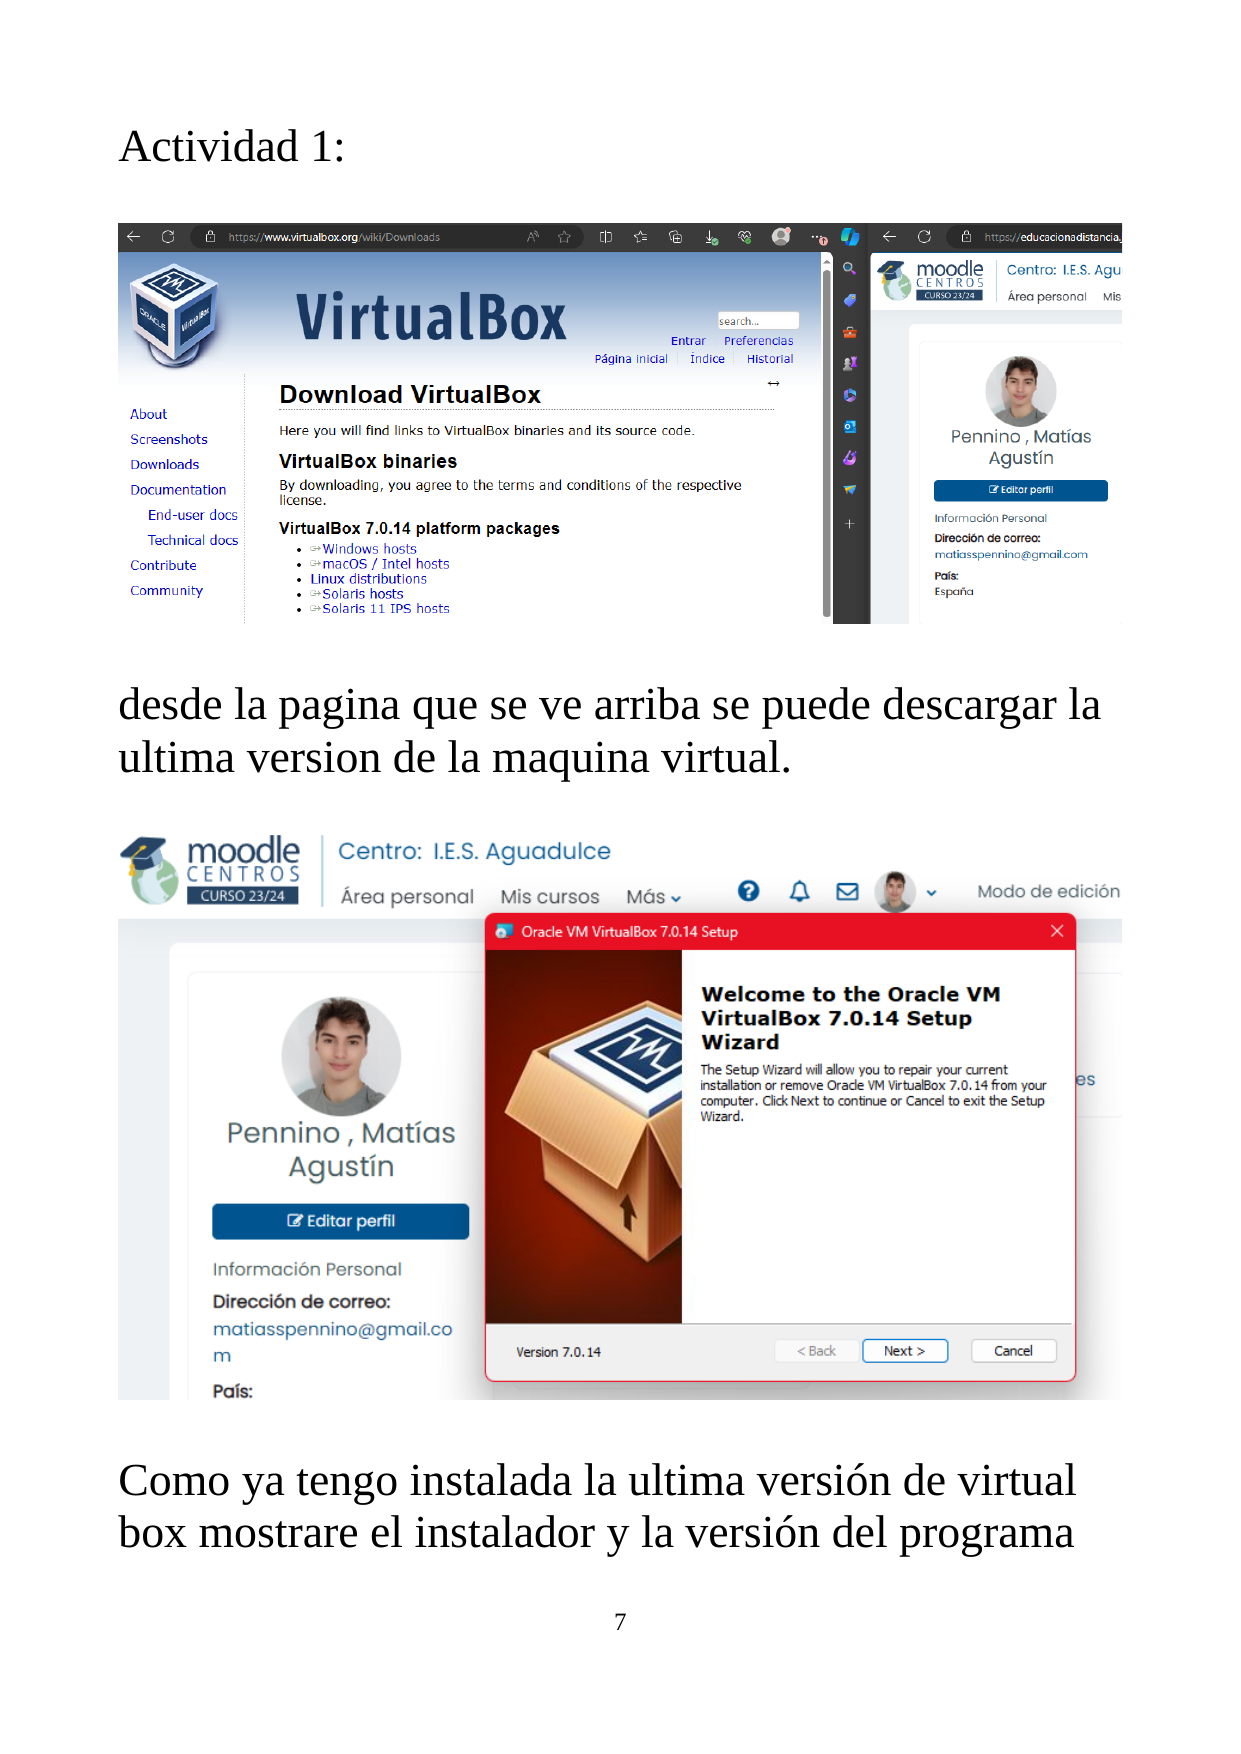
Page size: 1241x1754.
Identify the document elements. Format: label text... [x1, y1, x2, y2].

picture [118, 834, 1123, 1400]
text Actividad 1: [118, 118, 1122, 171]
text desde la pagina que se ve arriba se puede descargar la ultima version de la maquina virtual. [118, 677, 1122, 782]
text Como ya tengo instalada la ultima versión de virtual box mostrare el instalador y la versión del programa [118, 1452, 1122, 1557]
picture [118, 223, 1123, 624]
